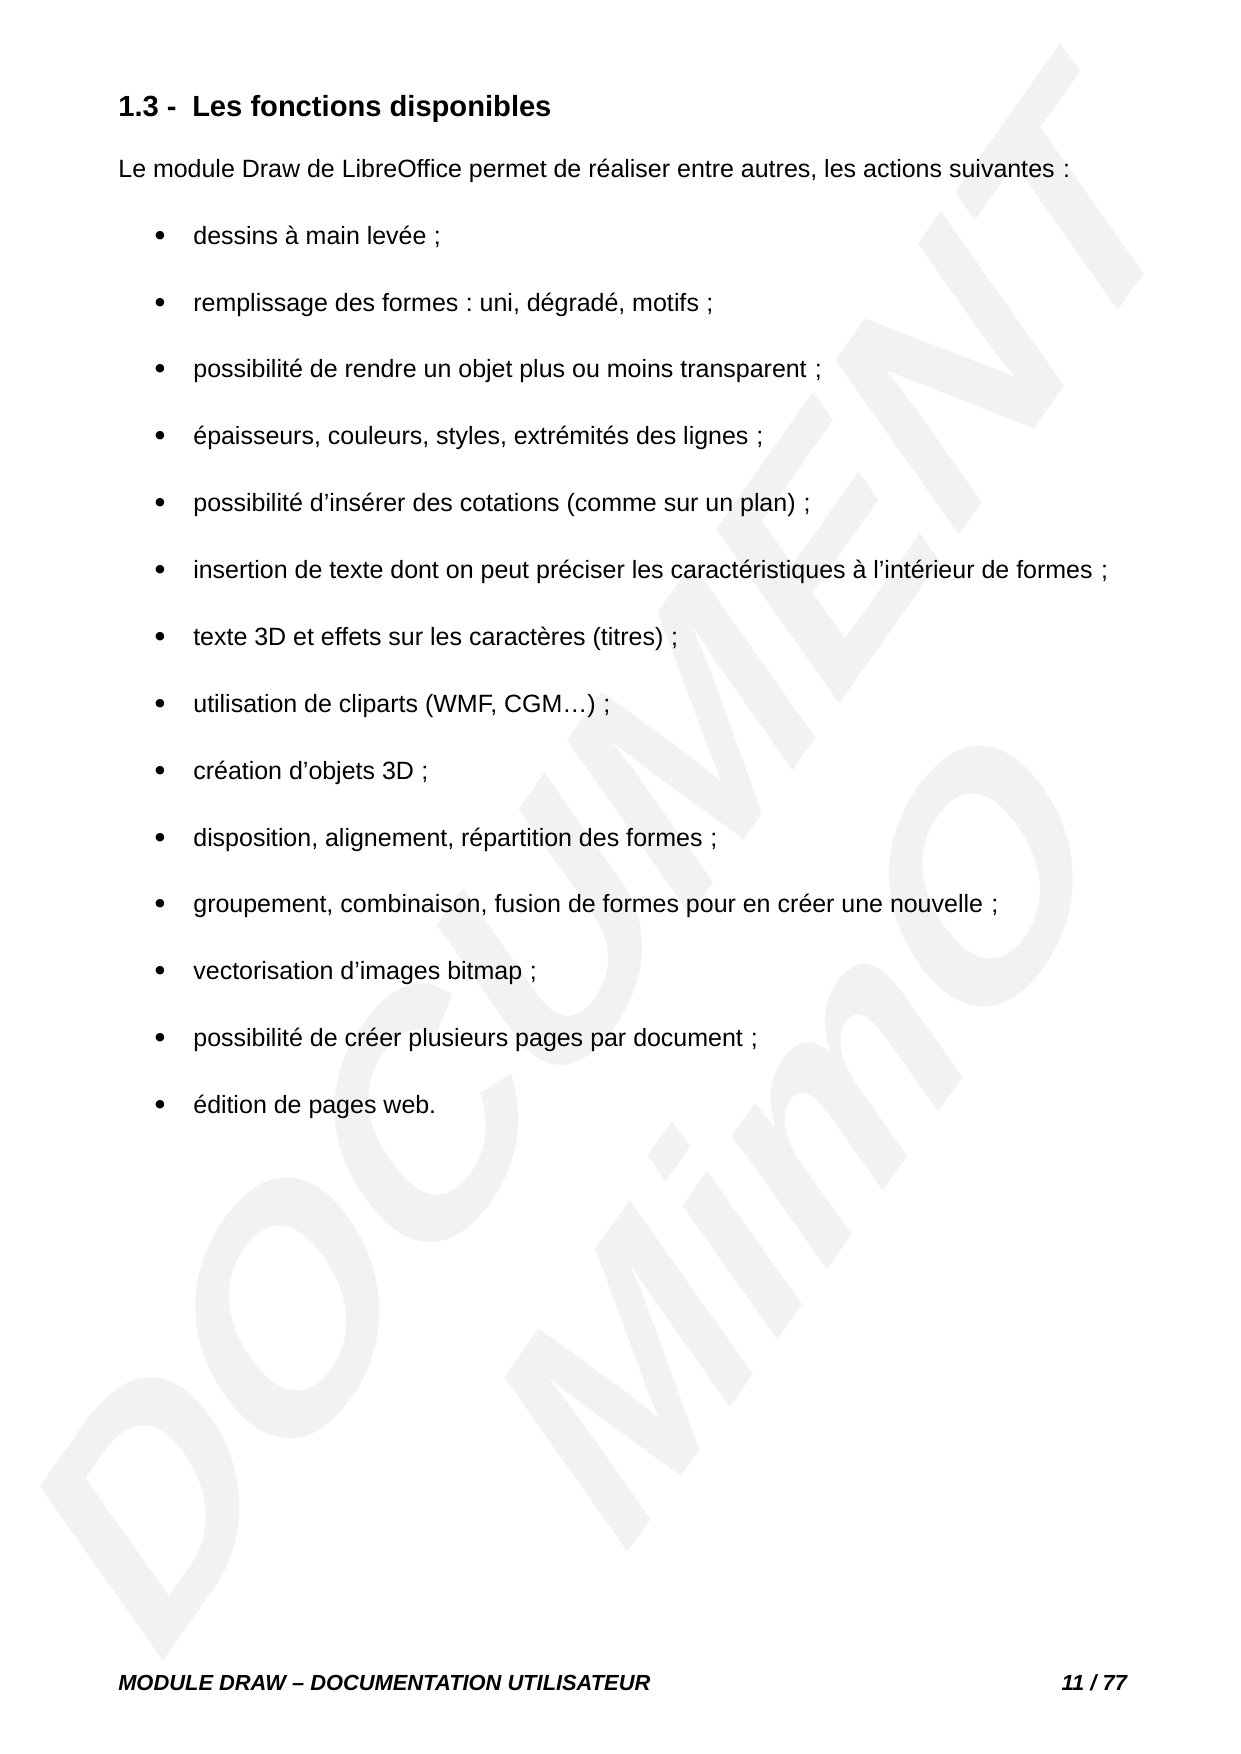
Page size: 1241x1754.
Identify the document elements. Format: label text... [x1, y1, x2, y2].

list édition de pages web. [156, 1090, 1122, 1119]
list disposition, alignement, répartition des formes ; [156, 823, 1122, 851]
list création d’objets 3D ; [156, 756, 1122, 784]
list utilisation de cliparts (WMF, CGM…) ; [156, 689, 1122, 718]
list possibilité de créer plusieurs pages par document ; [156, 1023, 1122, 1052]
list groupement, combinaison, fusion de formes pour en créer une nouvelle ; [156, 889, 1122, 918]
list remplissage des formes : uni, dégradé, motifs ; [156, 288, 1122, 316]
list possibilité d’insérer des cotations (comme sur un plan) ; [156, 488, 1122, 517]
list texte 3D et effets sur les caractères (titres) ; [156, 622, 1122, 651]
list insertion de texte dont on peut préciser les caractéristiques à l’intérieur de formes ; [156, 555, 1122, 584]
subtitle Les fonctions disponibles [118, 88, 1122, 122]
text Le module Draw de LibreOffice permet de réaliser entre autres, les actions suivantes : [118, 154, 1122, 183]
list vectorisation d’images bitmap ; [156, 956, 1122, 985]
list épaisseurs, couleurs, styles, extrémités des lignes ; [156, 421, 1122, 450]
list dessins à main levée ; [156, 221, 1122, 249]
list possibilité de rendre un objet plus ou moins transparent ; [156, 354, 1122, 383]
